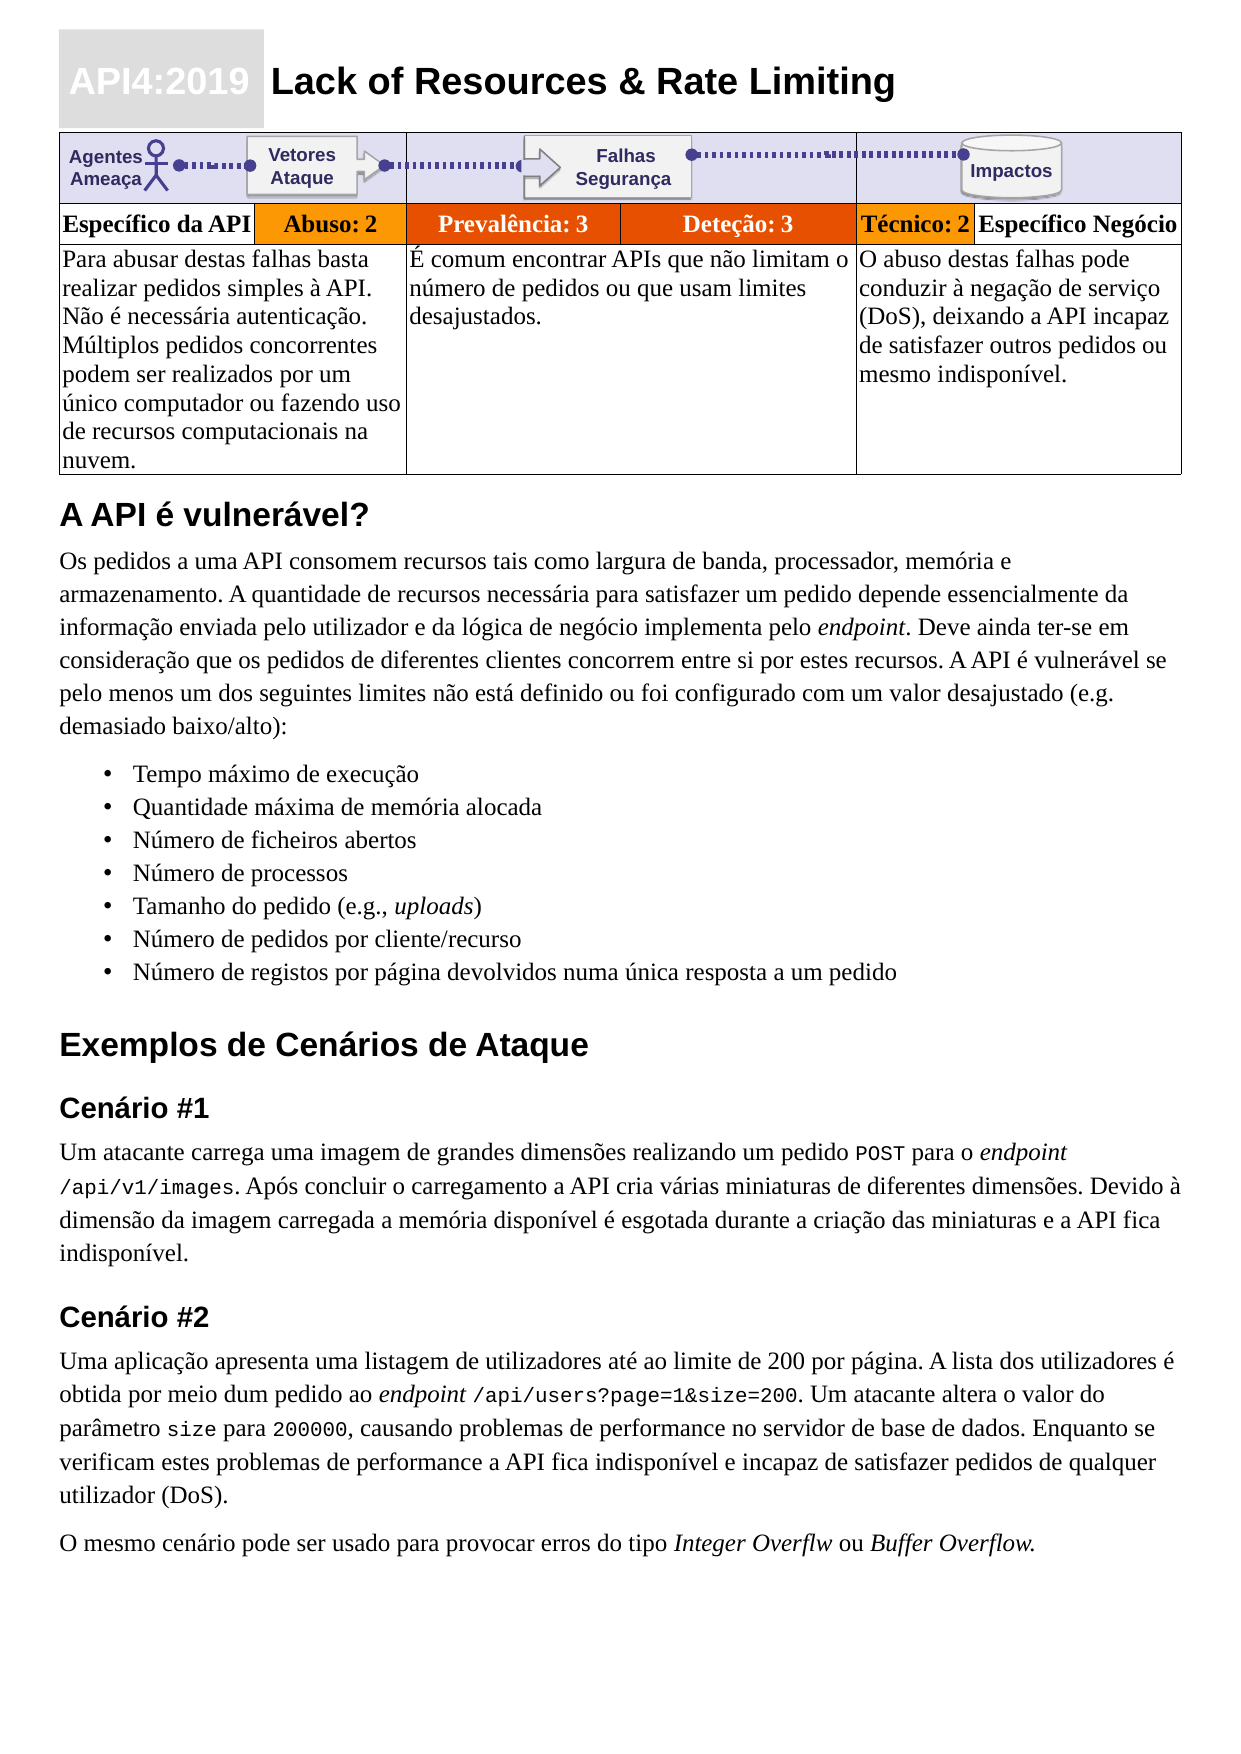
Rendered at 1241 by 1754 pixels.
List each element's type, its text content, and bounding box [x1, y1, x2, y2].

table_cell Técnico: 2 [857, 204, 974, 244]
text Uma aplicação apresenta uma listagem de utilizadores até ao limite de 200 por página. A lista dos utilizadores é obtida por meio dum pedido ao endpoint /api/users?page=1&size=200. Um atacante altera o valor do parâmetro size para 200000, causando problemas de performance no servidor de base de dados. Enquanto se verificam estes problemas de performance a API fica indisponível e incapaz de satisfazer pedidos de qualquer utilizador (DoS). [59, 1346, 1181, 1509]
list Tempo máximo de execução [103, 759, 1181, 787]
list Número de pedidos por cliente/recurso [103, 924, 1181, 953]
list Tamanho do pedido (e.g., uploads) [103, 891, 1181, 919]
table_header [857, 133, 974, 203]
table_cell Deteção: 3 [621, 204, 856, 244]
list Quantidade máxima de memória alocada [103, 792, 1181, 821]
subtitle Cenário #2 [59, 1300, 1181, 1334]
table_cell O abuso destas falhas pode conduzir à negação de serviço (DoS), deixando a API incapaz de satisfazer outros pedidos ou mesmo indisponível. [857, 245, 1181, 474]
subtitle A API é vulnerável? [59, 495, 1181, 533]
list Número de ficheiros abertos [103, 825, 1181, 853]
subtitle Exemplos de Cenários de Ataque [59, 1025, 1181, 1064]
table_cell Específico da API [60, 204, 254, 244]
table_header [60, 133, 254, 203]
list Número de registos por página devolvidos numa única resposta a um pedido [103, 957, 1181, 986]
table_header [620, 133, 856, 203]
table_header [254, 133, 406, 203]
table_cell Específico Negócio [975, 204, 1181, 244]
table_cell É comum encontrar APIs que não limitam o número de pedidos ou que usam limites desajustados. [407, 245, 856, 474]
text Um atacante carrega uma imagem de grandes dimensões realizando um pedido POST para o endpoint /api/v1/images. Após concluir o carregamento a API cria várias miniaturas de diferentes dimensões. Devido à dimensão da imagem carregada a memória disponível é esgotada durante a criação das miniaturas e a API fica indisponível. [59, 1137, 1181, 1267]
table_cell Para abusar destas falhas basta realizar pedidos simples à API. Não é necessária autenticação. Múltiplos pedidos concorrentes podem ser realizados por um único computador ou fazendo uso de recursos computacionais na nuvem. [60, 245, 406, 474]
table_header [407, 133, 620, 203]
subtitle Cenário #1 [59, 1091, 1181, 1125]
table_cell Abuso: 2 [255, 204, 406, 244]
text Os pedidos a uma API consomem recursos tais como largura de banda, processador, memória e armazenamento. A quantidade de recursos necessária para satisfazer um pedido depende essencialmente da informação enviada pelo utilizador e da lógica de negócio implementa pelo endpoint. Deve ainda ter-se em consideração que os pedidos de diferentes clientes concorrem entre si por estes recursos. A API é vulnerável se pelo menos um dos seguintes limites não está definido ou foi configurado com um valor desajustado (e.g. demasiado baixo/alto): [59, 546, 1181, 740]
text O mesmo cenário pode ser usado para provocar erros do tipo Integer Overflw ou Buffer Overflow. [59, 1528, 1181, 1557]
table_cell Prevalência: 3 [407, 204, 620, 244]
list Número de processos [103, 858, 1181, 887]
table_header [974, 133, 1181, 203]
